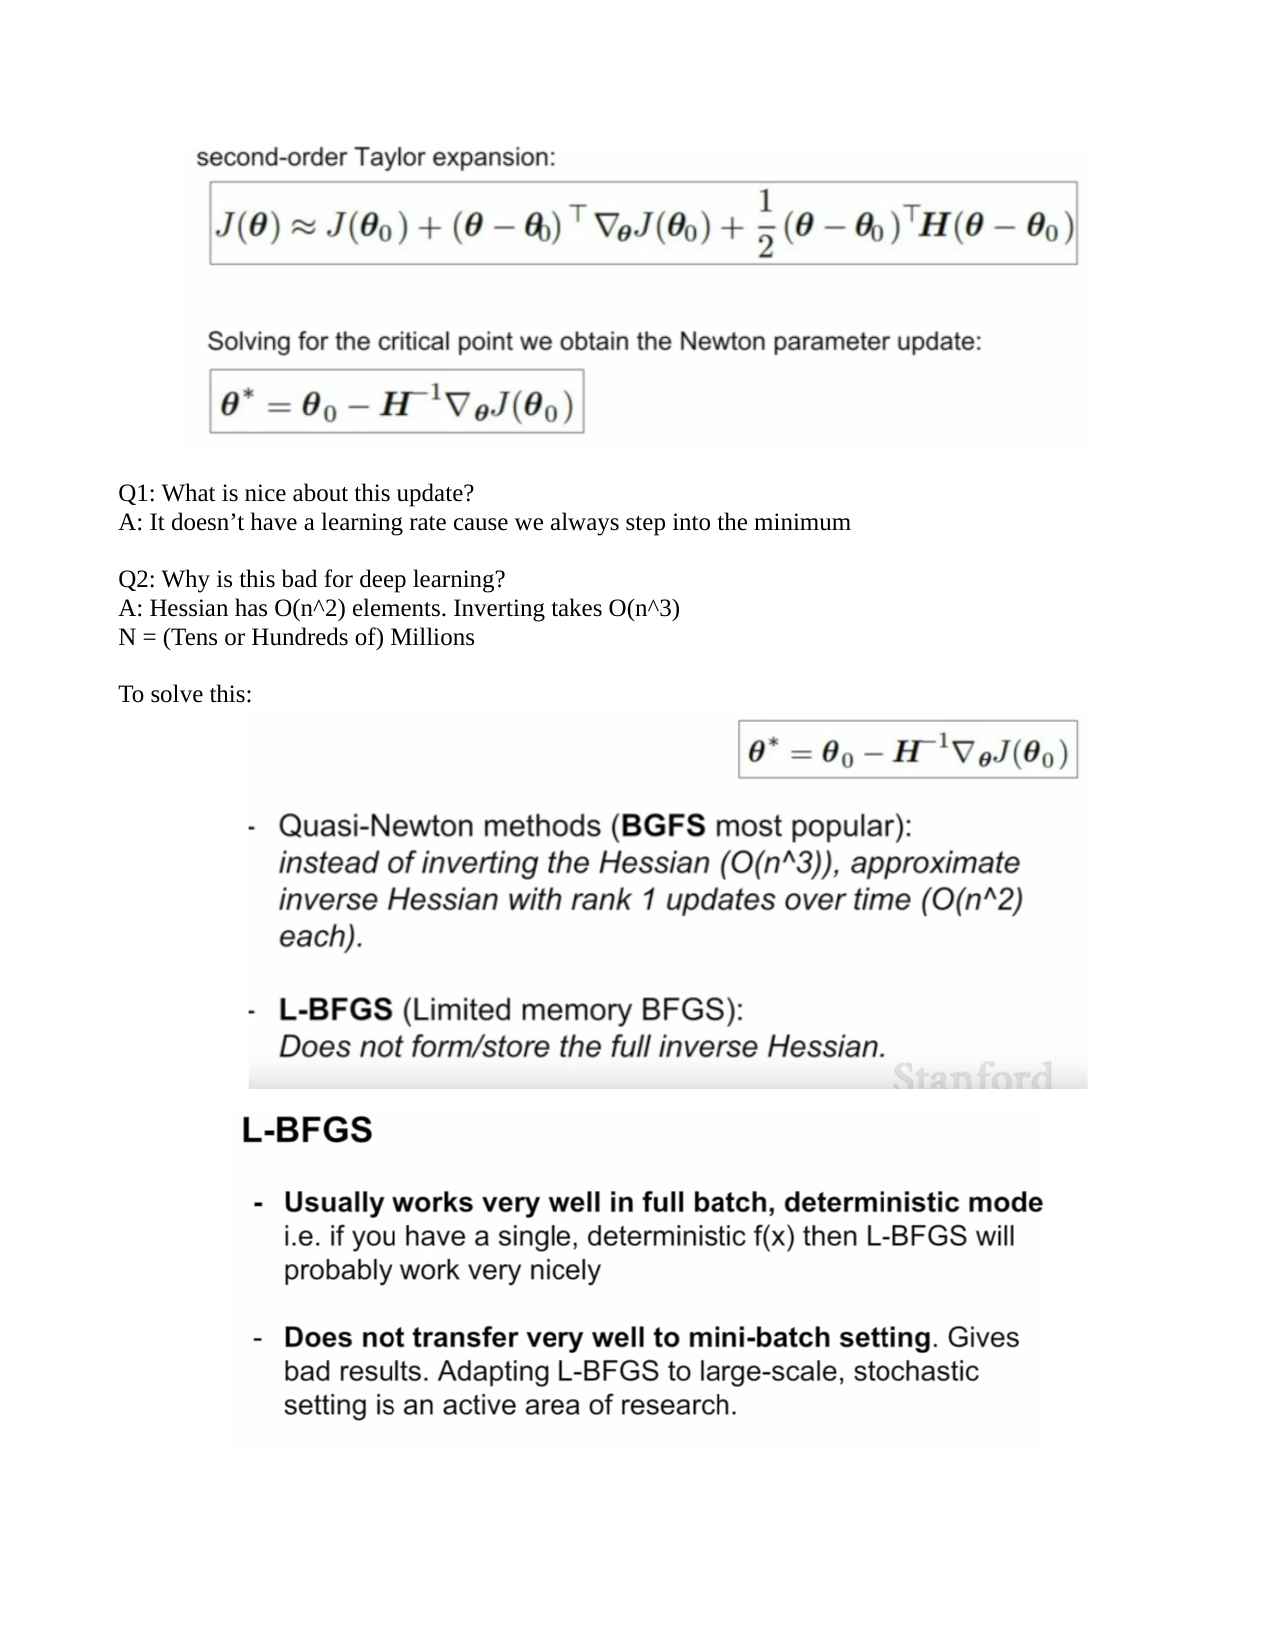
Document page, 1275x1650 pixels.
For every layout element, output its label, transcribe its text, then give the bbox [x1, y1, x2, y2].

text To solve this: [118, 679, 1157, 708]
text Q2: Why is this bad for deep learning? [118, 564, 1157, 593]
text A: It doesn’t have a learning rate cause we always step into the minimum [118, 507, 1157, 536]
picture [229, 1110, 1047, 1447]
text A: Hessian has O(n^2) elements. Inverting takes O(n^3) [118, 593, 1157, 622]
text N = (Tens or Hundreds of) Millions [118, 622, 1157, 651]
text Q1: What is nice about this update? [118, 478, 1157, 507]
picture [248, 710, 1088, 1089]
picture [181, 146, 1094, 450]
